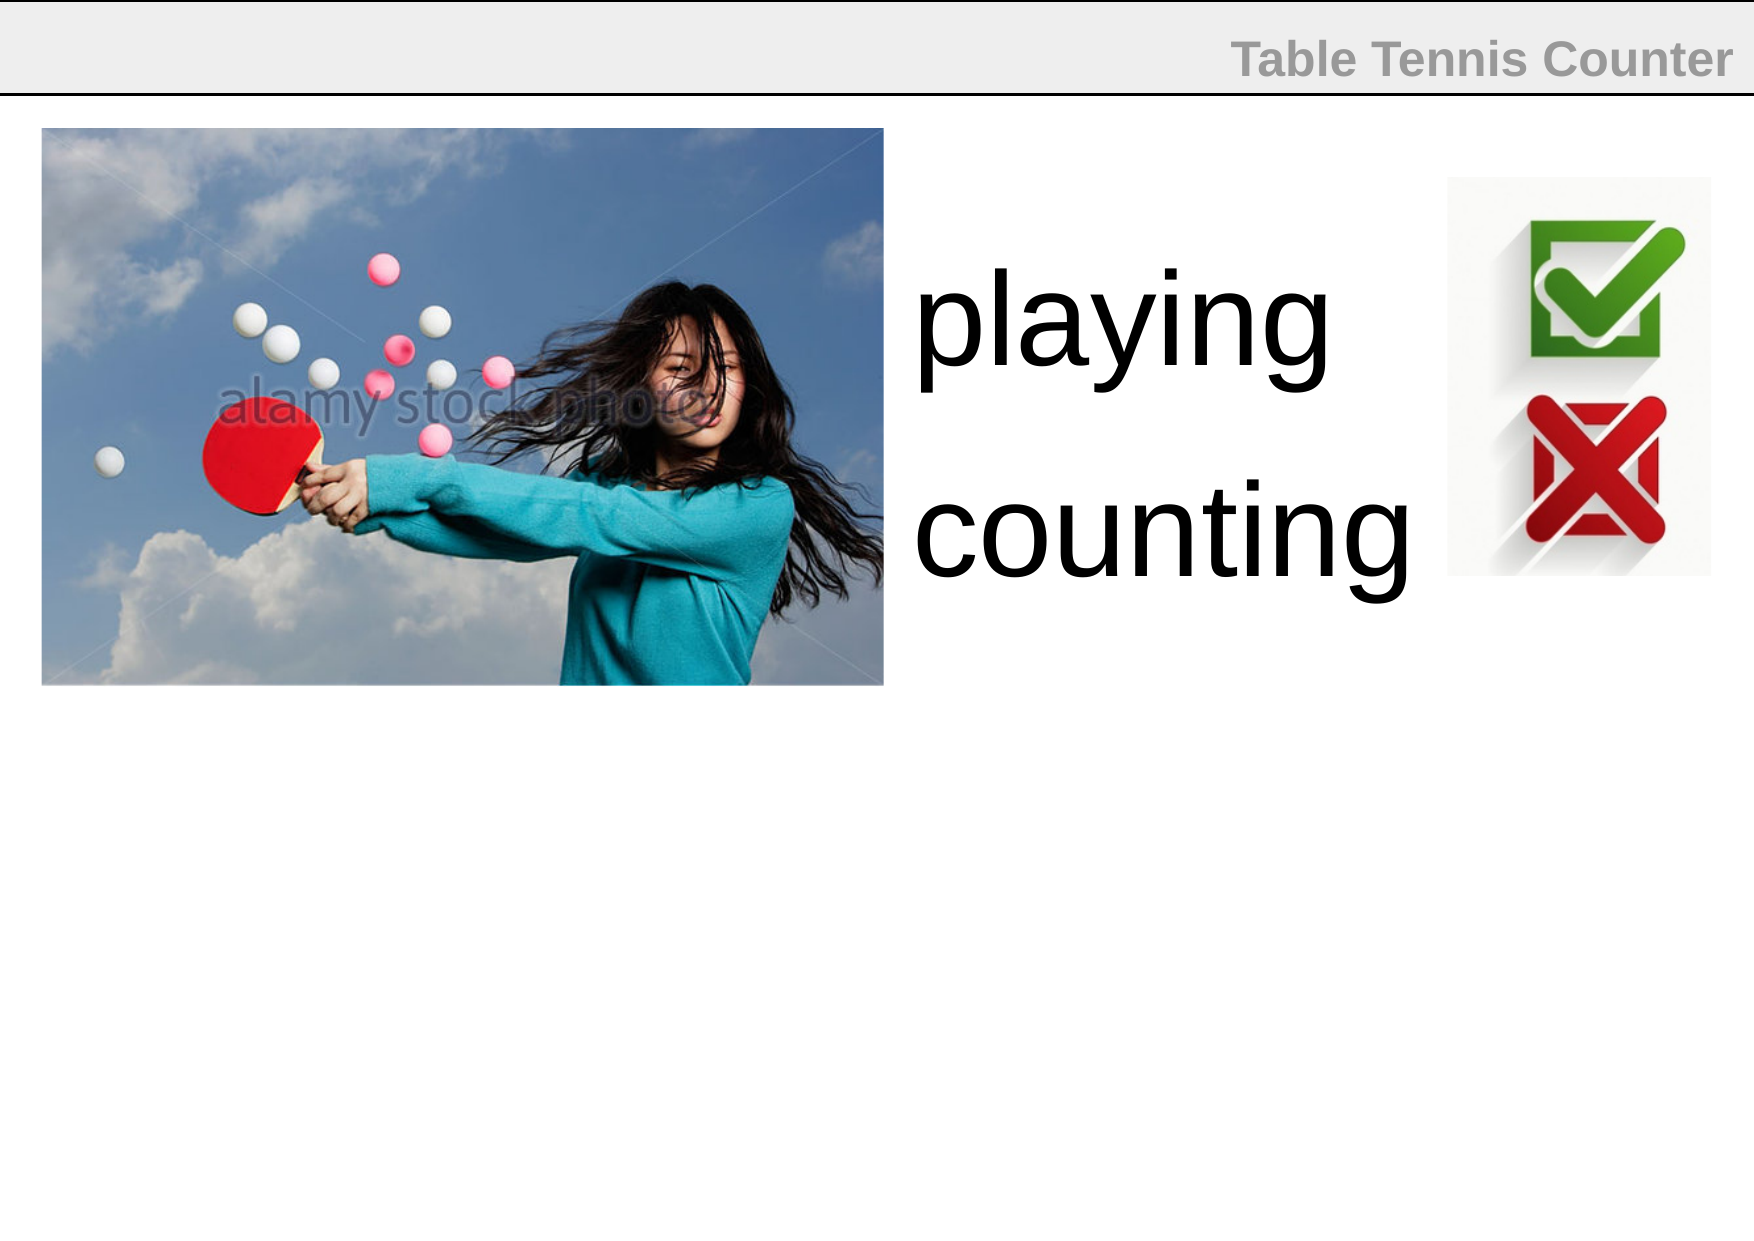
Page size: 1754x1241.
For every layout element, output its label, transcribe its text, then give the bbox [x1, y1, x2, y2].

text [0, 241, 41, 394]
picture [41, 128, 884, 687]
text counting [884, 451, 1754, 605]
text playing [884, 241, 1447, 394]
picture [1447, 177, 1712, 576]
text [1712, 241, 1754, 394]
text [0, 451, 41, 605]
